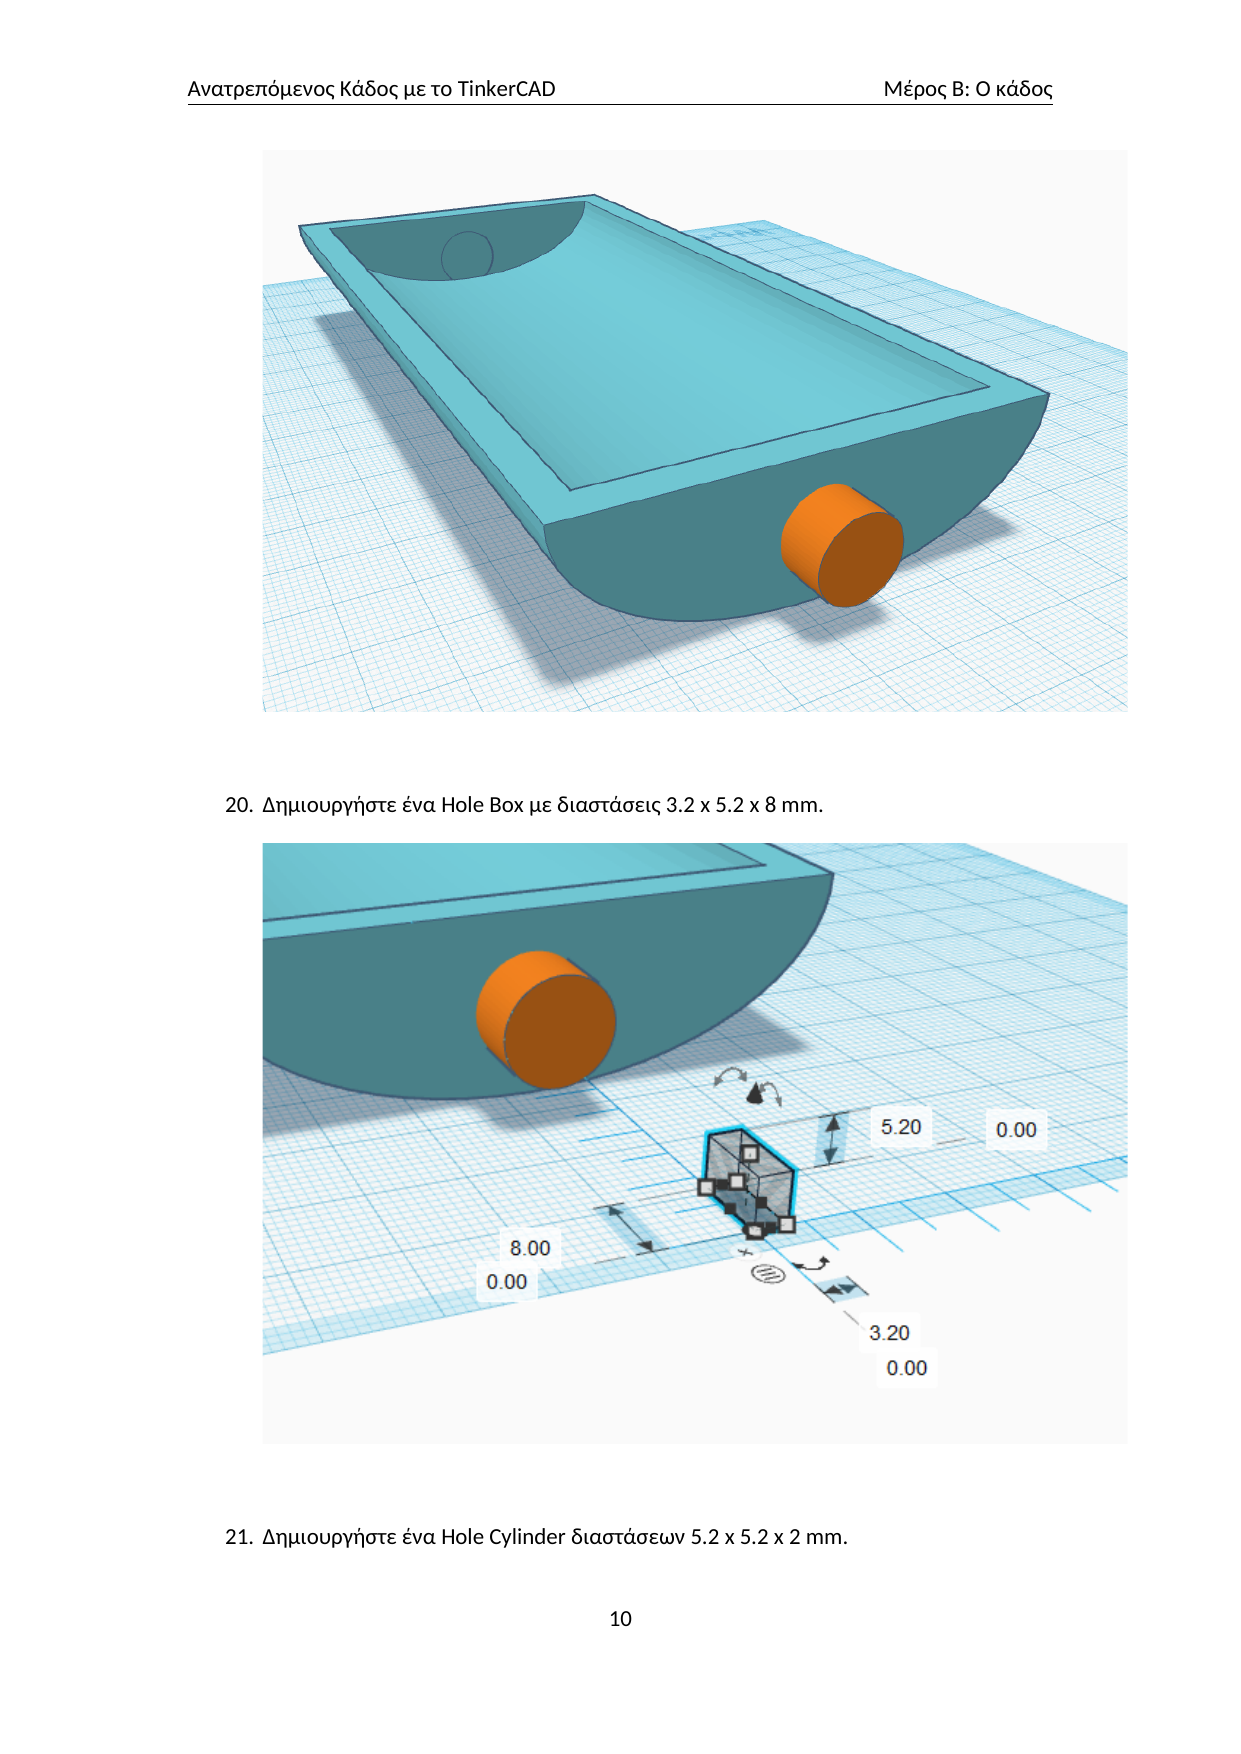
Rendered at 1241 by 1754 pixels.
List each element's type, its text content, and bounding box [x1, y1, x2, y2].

list Δημιουργήστε ένα Hole Box με διαστάσεις 3.2 x 5.2 x 8 mm. [225, 790, 1053, 818]
list Δημιουργήστε ένα Hole Cylinder διαστάσεων 5.2 x 5.2 x 2 mm. [225, 1522, 1053, 1550]
